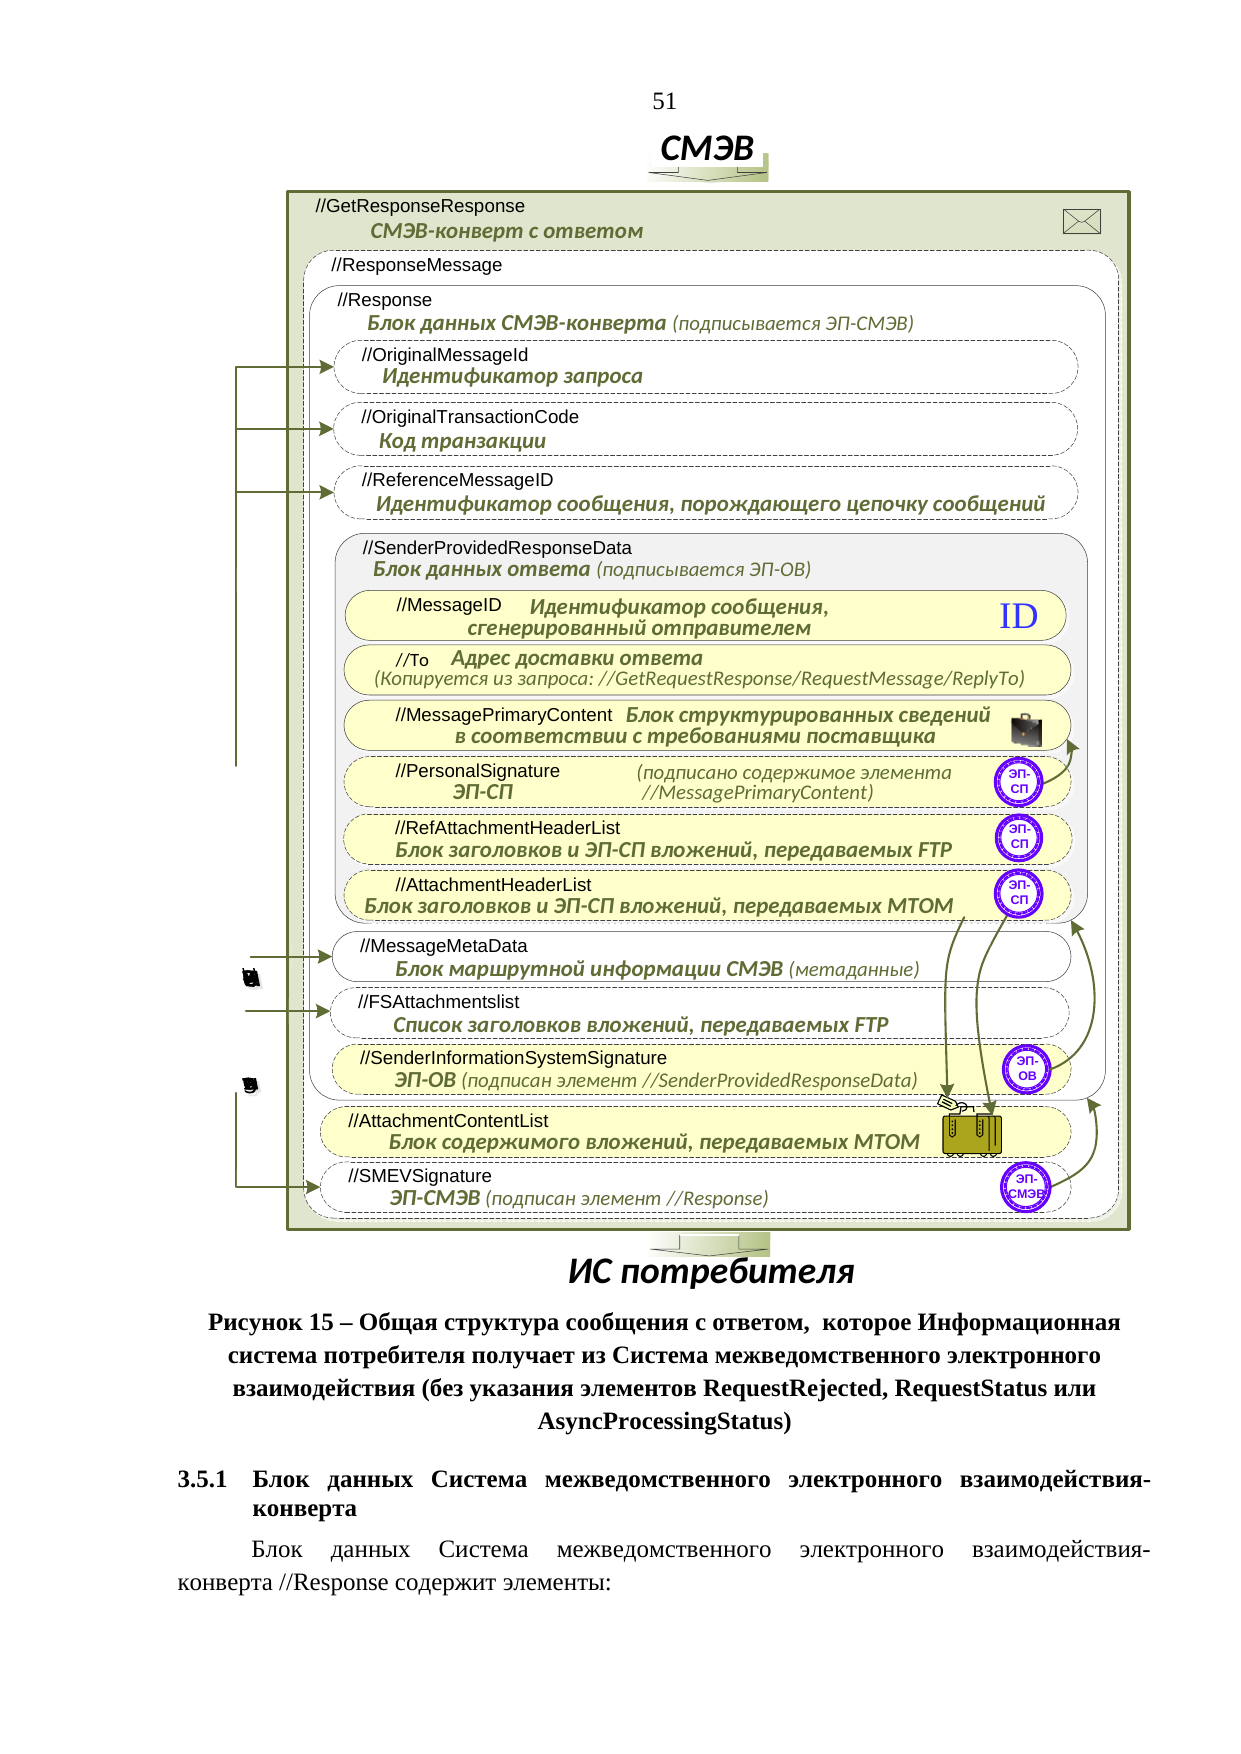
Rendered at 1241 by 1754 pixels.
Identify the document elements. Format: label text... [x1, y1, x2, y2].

subtitle Блок данных Система межведомственного электронного взаимодействия-конверта [177, 1464, 1152, 1521]
text Блок данных Система межведомственного электронного взаимодействия-конверта //Response содержит элементы: [177, 1534, 1152, 1596]
list Рисунок 15 – Общая структура сообщения с ответом, которое Информационная система потребителя получает из Система межведомственного электронного взаимодействия (без указания элементов RequestRejected, RequestStatus или AsyncProcessingStatus) [177, 118, 1152, 1434]
